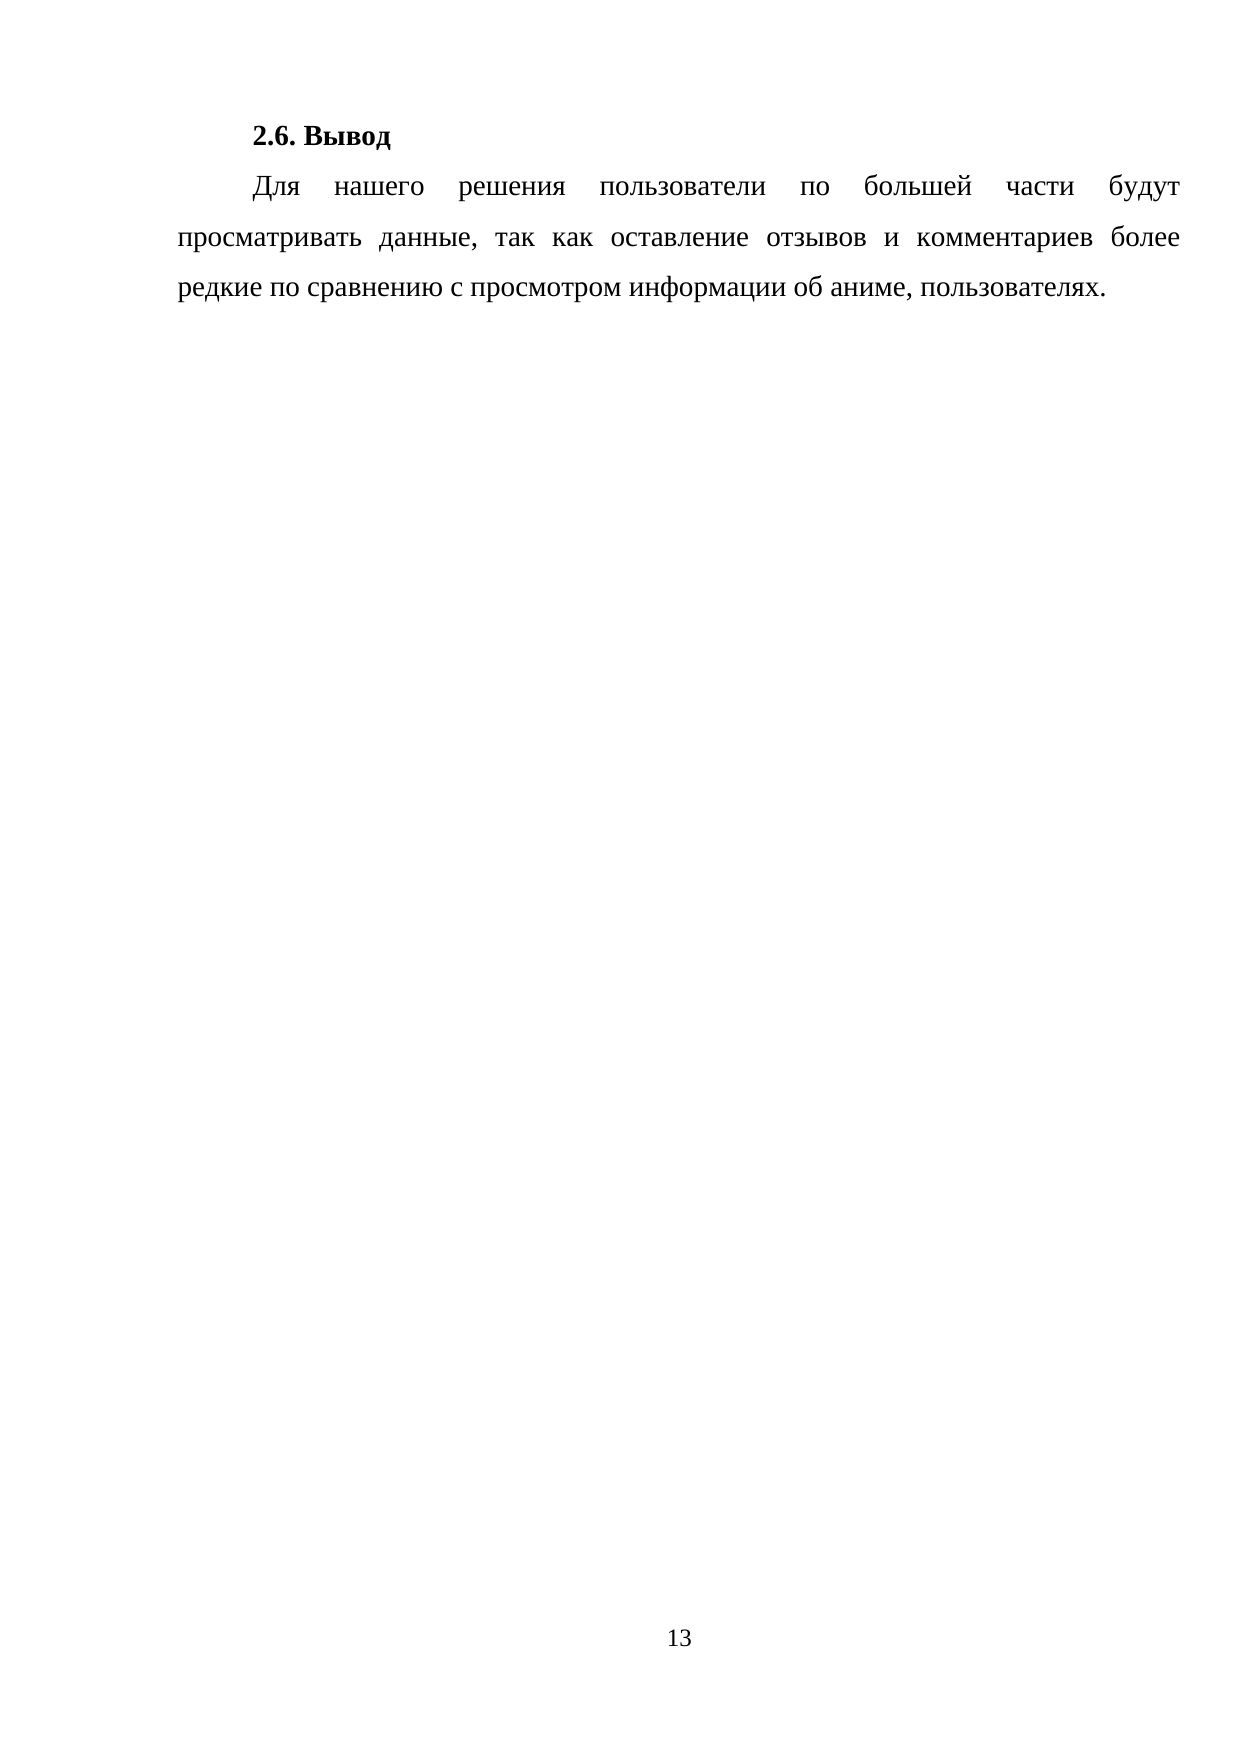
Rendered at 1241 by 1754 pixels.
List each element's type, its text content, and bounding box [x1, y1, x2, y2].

text 2.6. Вывод [177, 118, 1181, 152]
text Для нашего решения пользователи по большей части будут просматривать данные, так как оставление отзывов и комментариев более редкие по сравнению с просмотром информации об аниме, пользователях. [177, 168, 1181, 303]
